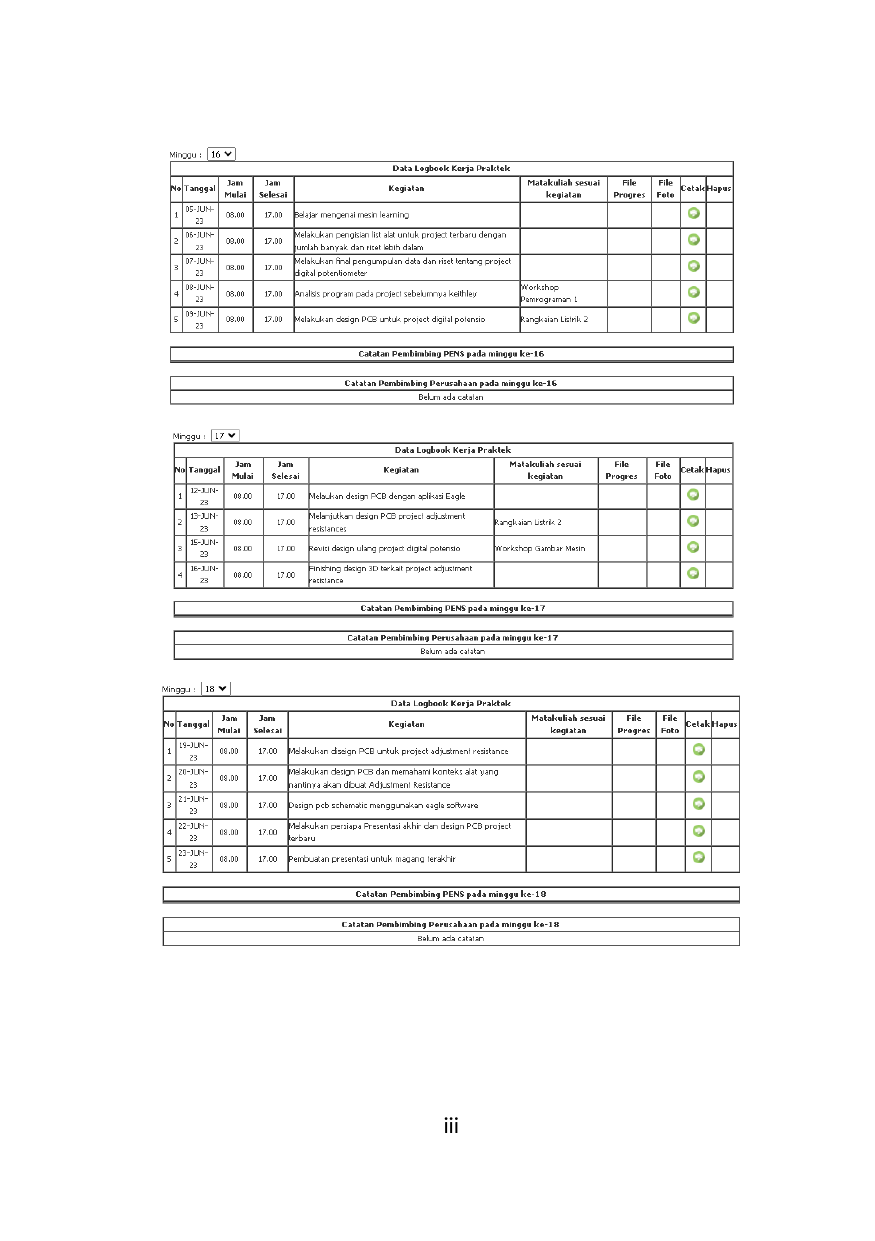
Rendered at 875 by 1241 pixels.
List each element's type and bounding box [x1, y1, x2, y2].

picture [166, 147, 737, 408]
picture [166, 426, 737, 664]
picture [158, 682, 744, 950]
